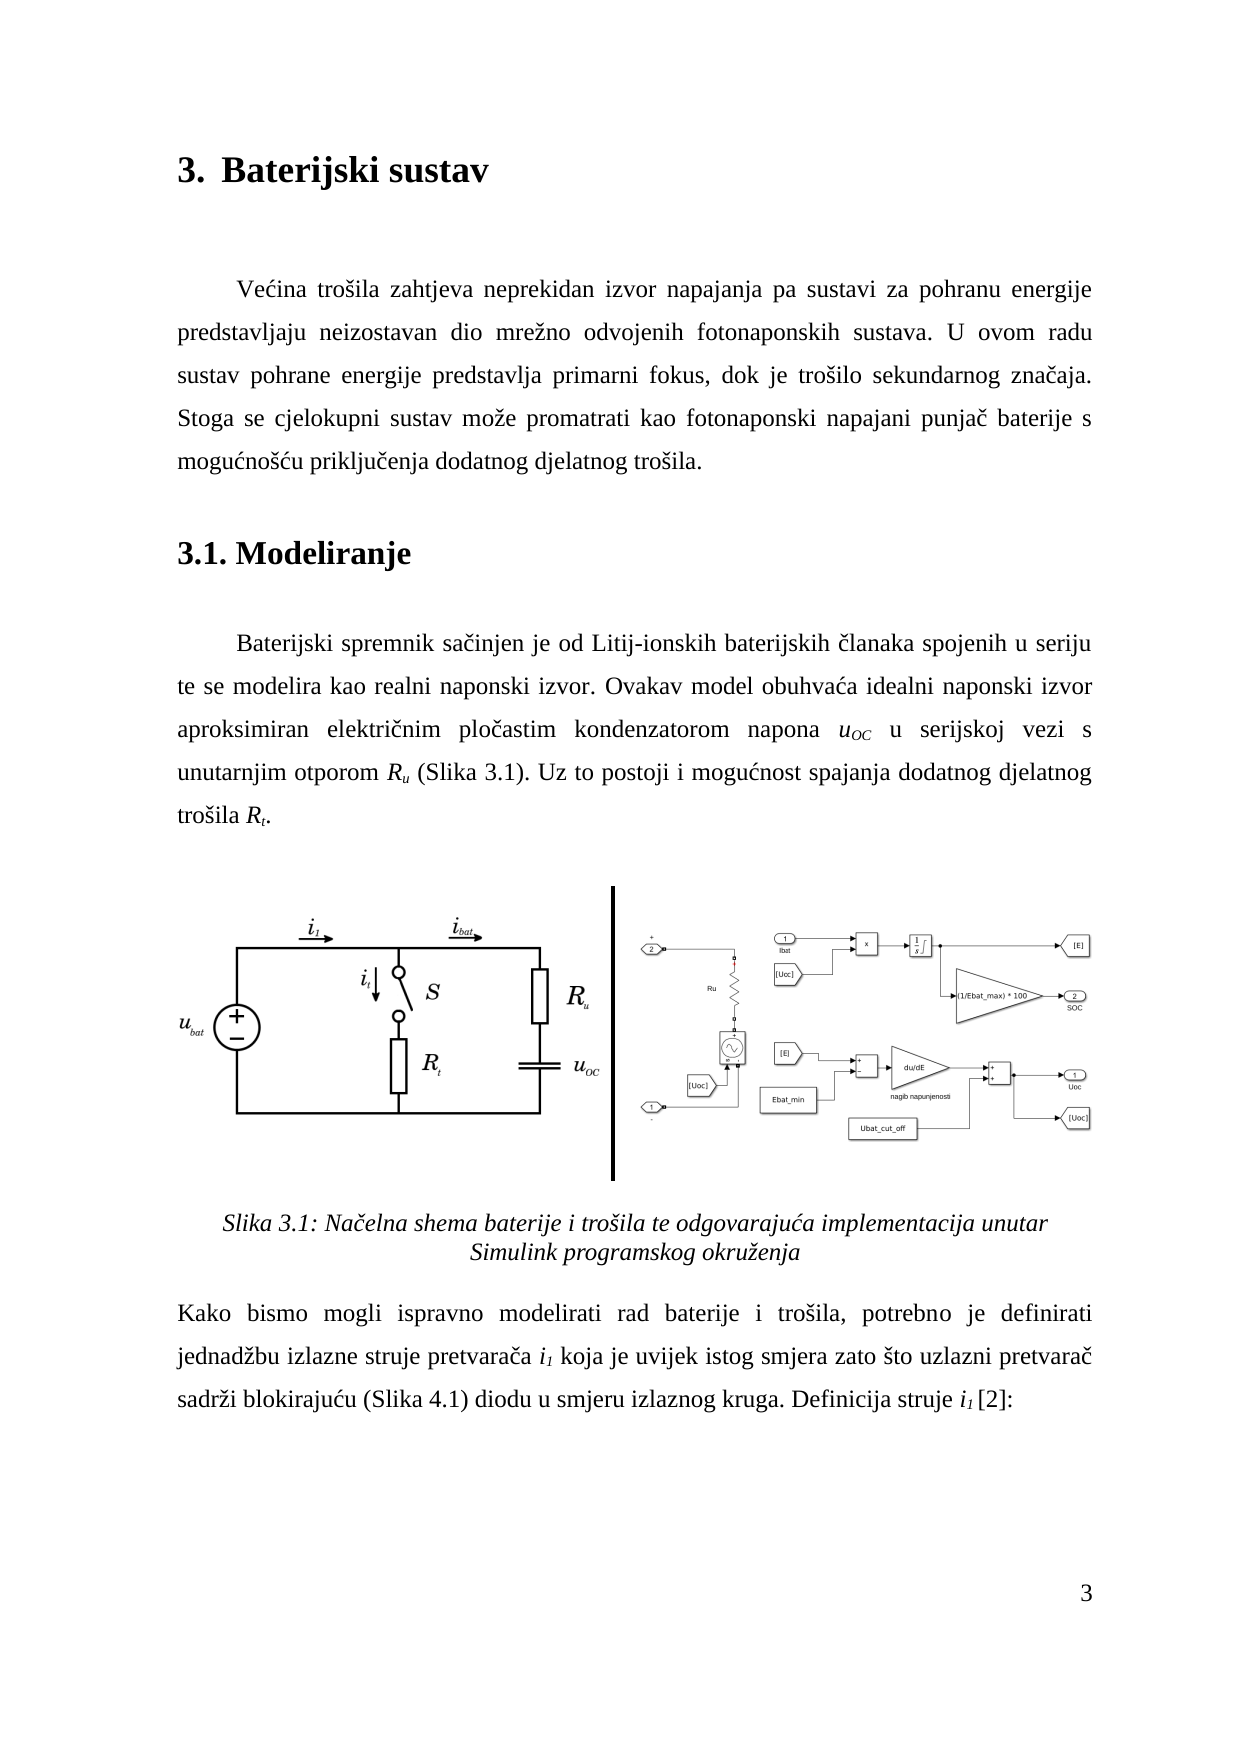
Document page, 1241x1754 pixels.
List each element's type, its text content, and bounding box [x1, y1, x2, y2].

text Većina trošila zahtjeva neprekidan izvor napajanja pa sustavi za pohranu energije predstavljaju neizostavan dio mrežno odvojenih fotonaponskih sustava. U ovom radu sustav pohrane energije predstavlja primarni fokus, dok je trošilo sekundarnog značaja. Stoga se cjelokupni sustav može promatrati kao fotonaponski napajani punjač baterije s mogućnošću priključenja dodatnog djelatnog trošila. [177, 274, 1093, 475]
subtitle Modeliranje [177, 533, 1093, 571]
subtitle Baterijski sustav [177, 148, 1093, 191]
text Slika 3.1: Načelna shema baterije i trošila te odgovarajuća implementacija unutar Simulink programskog okruženja [177, 1208, 1093, 1266]
picture [177, 874, 1094, 1183]
text Baterijski spremnik sačinjen je od Litij-ionskih baterijskih članaka spojenih u seriju te se modelira kao realni naponski izvor. Ovakav model obuhvaća idealni naponski izvor aproksimiran električnim pločastim kondenzatorom napona uOC u serijskoj vezi s unutarnjim otporom Ru (Slika 3.1). Uz to postoji i mogućnost spajanja dodatnog djelatnog trošila Rt. [177, 628, 1093, 829]
text Kako bismo mogli ispravno modelirati rad baterije i trošila, potrebno je definirati jednadžbu izlazne struje pretvarača i1 koja je uvijek istog smjera zato što uzlazni pretvarač sadrži blokirajuću (Slika 4.1) diodu u smjeru izlaznog kruga. Definicija struje i1 [2]: [177, 1298, 1093, 1413]
